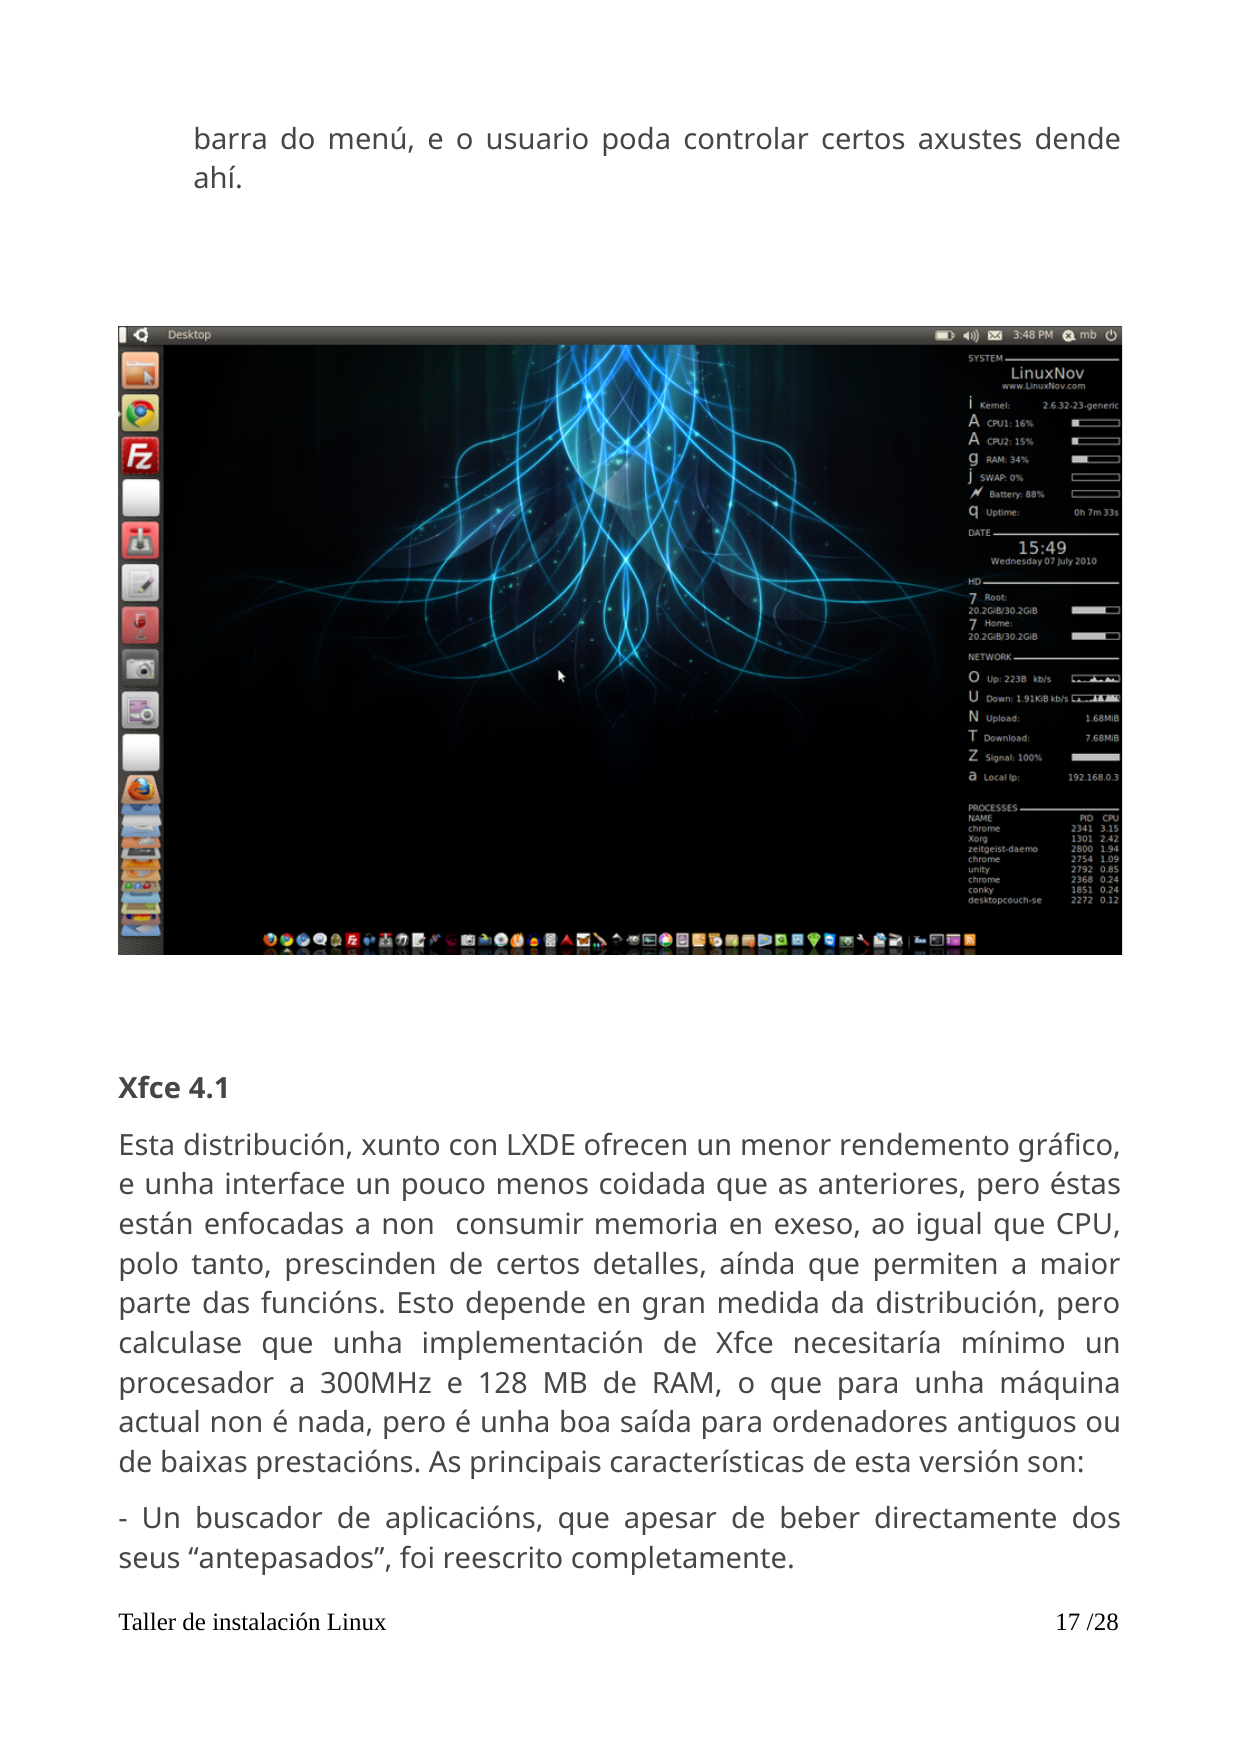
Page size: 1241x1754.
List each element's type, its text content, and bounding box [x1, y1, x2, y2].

text Xfce 4.1 [118, 1068, 1122, 1107]
text Esta distribución, xunto con LXDE ofrecen un menor rendemento gráfico, e unha interface un pouco menos coidada que as anteriores, pero éstas están enfocadas a non consumir memoria en exeso, ao igual que CPU, polo tanto, prescinden de certos detalles, aínda que permiten a maior parte das funcións. Esto depende en gran medida da distribución, pero calculase que unha implementación de Xfce necesitaría mínimo un procesador a 300MHz e 128 MB de RAM, o que para unha máquina actual non é nada, pero é unha boa saída para ordenadores antiguos ou de baixas prestacións. As principais características de esta versión son: [118, 1124, 1122, 1481]
text barra do menú, e o usuario poda controlar certos axustes dende ahí. [193, 118, 1122, 197]
text - Un buscador de aplicacións, que apesar de beber directamente dos seus “antepasados”, foi reescrito completamente. [118, 1498, 1122, 1577]
picture [118, 326, 1123, 955]
